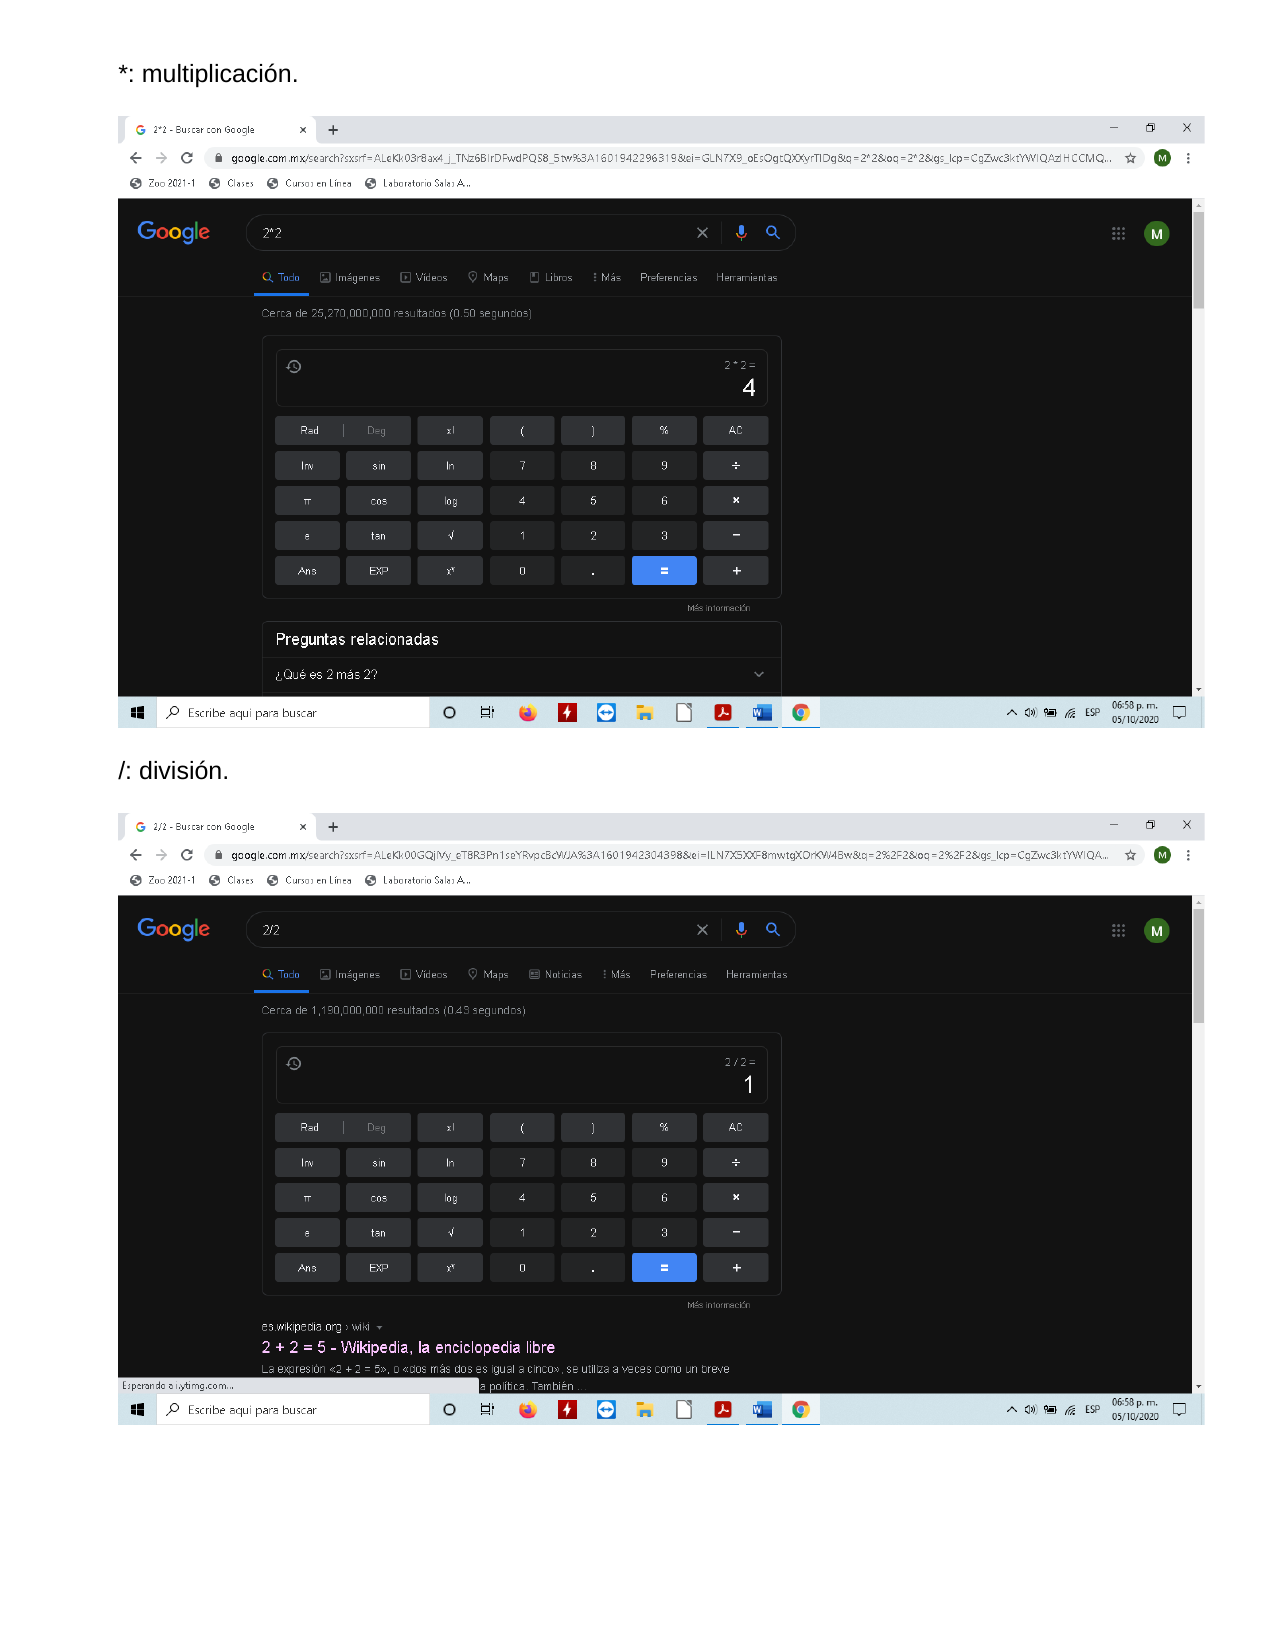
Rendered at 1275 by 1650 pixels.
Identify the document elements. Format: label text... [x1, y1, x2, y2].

text *: multiplicación. [118, 59, 1205, 88]
text /: división. [118, 756, 1205, 785]
